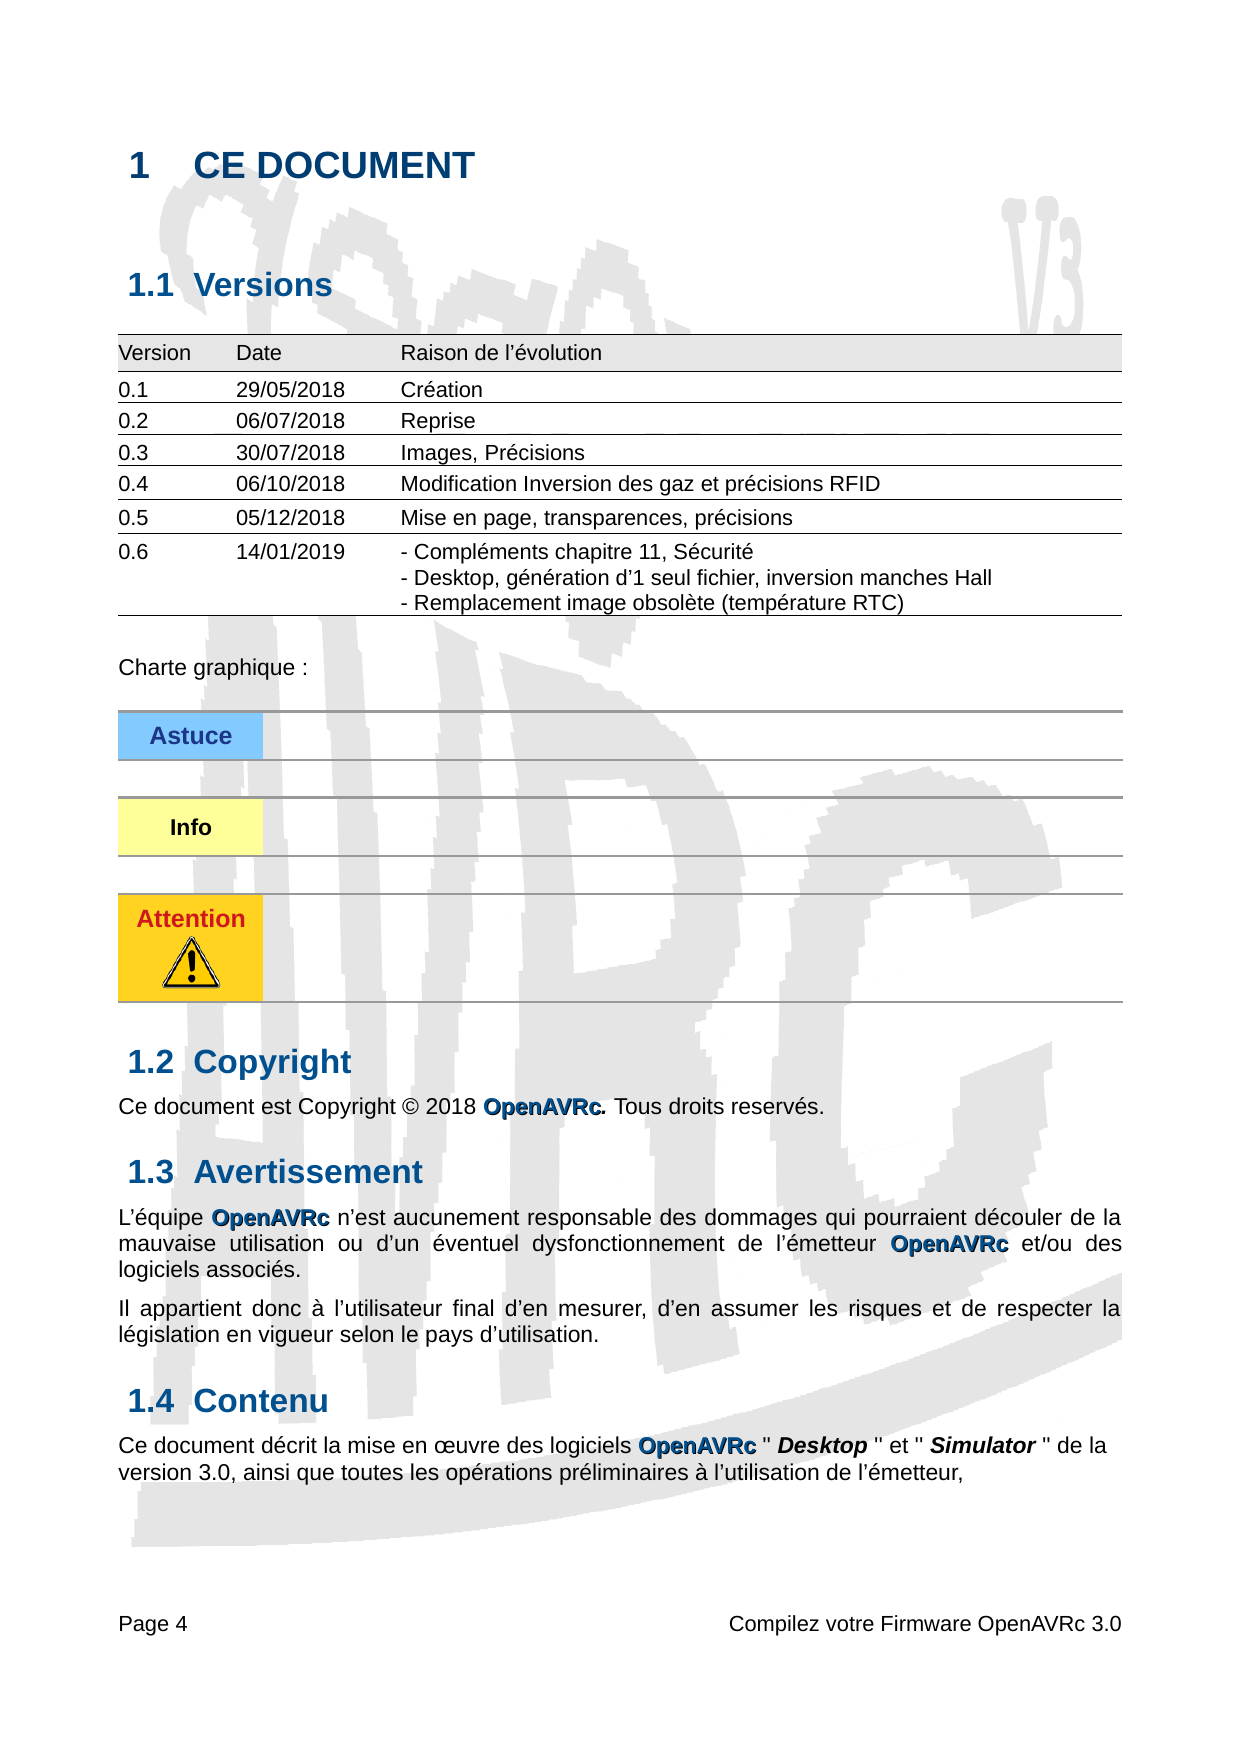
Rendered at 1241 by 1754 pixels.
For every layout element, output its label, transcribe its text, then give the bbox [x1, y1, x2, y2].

subtitle Avertissement [118, 1152, 1122, 1191]
table_header [264, 799, 1122, 855]
table_header Astuce [118, 713, 263, 759]
table_header Version [118, 335, 236, 371]
text Ce document décrit la mise en œuvre des logiciels OpenAVRc '' Desktop '' et '' Simulator '' de la version 3.0, ainsi que toutes les opérations préliminaires à l’utilisation de l’émetteur, [118, 1432, 1122, 1485]
subtitle Versions [118, 265, 1122, 303]
table_cell 0.3 [118, 435, 236, 465]
table_header Attention [118, 895, 263, 1001]
subtitle CE DOCUMENT [118, 143, 1122, 187]
table_cell 06/07/2018 [236, 403, 400, 433]
table_cell Mise en page, transparences, précisions [400, 500, 1122, 533]
table_cell Reprise [400, 403, 1122, 433]
text L’équipe OpenAVRc n’est aucunement responsable des dommages qui pourraient découler de la mauvaise utilisation ou d’un éventuel dysfonctionnement de l’émetteur OpenAVRc et/ou des logiciels associés. [118, 1203, 1122, 1282]
table_cell - Compléments chapitre 11, Sécurité - Desktop, génération d’1 seul fichier, inversion manches Hall - Remplacement image obsolète (température RTC) [400, 534, 1122, 615]
table_cell 0.1 [118, 372, 236, 402]
picture [158, 932, 224, 992]
table_cell 0.6 [118, 534, 236, 615]
text Charte graphique : [118, 654, 1122, 680]
table_cell Création [400, 372, 1122, 402]
text Ce document est Copyright © 2018 OpenAVRc. Tous droits reservés. [118, 1093, 1122, 1119]
table_cell 14/01/2019 [236, 534, 400, 615]
subtitle Copyright [118, 1041, 1122, 1080]
text Il appartient donc à l’utilisateur final d’en mesurer, d’en assumer les risques et de respecter la législation en vigueur selon le pays d’utilisation. [118, 1295, 1122, 1348]
table_cell Images, Précisions [400, 435, 1122, 465]
table_cell 29/05/2018 [236, 372, 400, 402]
table_cell 05/12/2018 [236, 500, 400, 533]
table_cell Modification Inversion des gaz et précisions RFID [400, 466, 1122, 499]
table_cell 0.2 [118, 403, 236, 433]
table_cell 06/10/2018 [236, 466, 400, 499]
subtitle Contenu [118, 1381, 1122, 1420]
table_header Raison de l’évolution [400, 335, 1122, 371]
table_header Info [118, 799, 263, 855]
table_cell 30/07/2018 [236, 435, 400, 465]
table_header [264, 713, 1122, 759]
table_header Date [236, 335, 400, 371]
table_cell 0.4 [118, 466, 236, 499]
table_header [264, 895, 1122, 1001]
table_cell 0.5 [118, 500, 236, 533]
